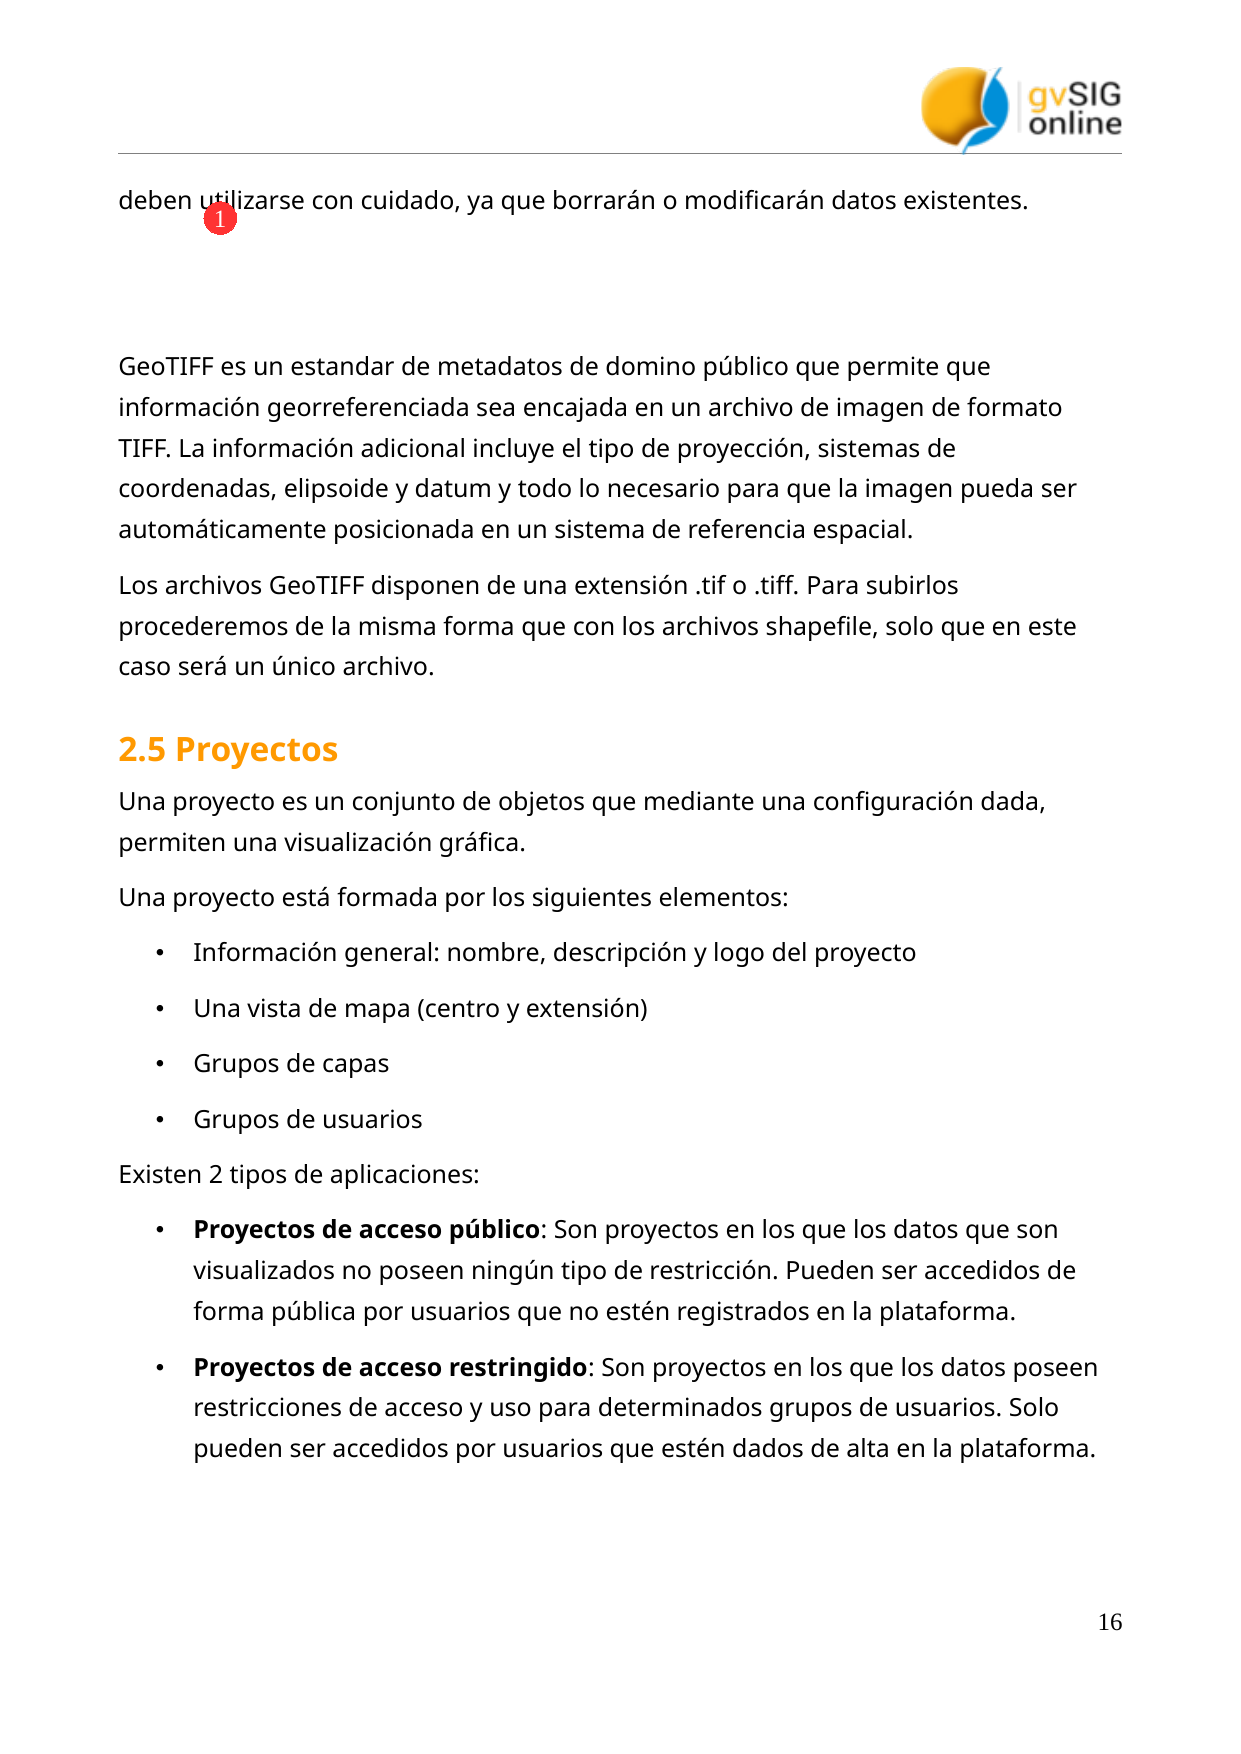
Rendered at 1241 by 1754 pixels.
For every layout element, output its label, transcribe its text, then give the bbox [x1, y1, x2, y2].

picture [921, 67, 1122, 155]
list Información general: nombre, descripción y logo del proyecto [156, 935, 1122, 969]
text GeoTIFF es un estandar de metadatos de domino público que permite que información georreferenciada sea encajada en un archivo de imagen de formato TIFF. La información adicional incluye el tipo de proyección, sistemas de coordenadas, elipsoide y datum y todo lo necesario para que la imagen pueda ser automáticamente posicionada en un sistema de referencia espacial. [118, 348, 1122, 546]
text deben utilizarse con cuidado, ya que borrarán o modificarán datos existentes. [118, 182, 1122, 216]
text Una proyecto está formada por los siguientes elementos: [118, 880, 1122, 914]
list Proyectos de acceso público: Son proyectos en los que los datos que son visualizados no poseen ningún tipo de restricción. Pueden ser accedidos de forma pública por usuarios que no estén registrados en la plataforma. [156, 1212, 1122, 1328]
list Grupos de usuarios [156, 1101, 1122, 1135]
text Existen 2 tipos de aplicaciones: [118, 1157, 1122, 1191]
text Los archivos GeoTIFF disponen de una extensión .tif o .tiff. Para subirlos procederemos de la misma forma que con los archivos shapefile, solo que en este caso será un único archivo. [118, 567, 1122, 683]
text Una proyecto es un conjunto de objetos que mediante una configuración dada, permiten una visualización gráfica. [118, 783, 1122, 858]
subtitle 2.5 Proyectos [118, 725, 1122, 771]
list Proyectos de acceso restringido: Son proyectos en los que los datos poseen restricciones de acceso y uso para determinados grupos de usuarios. Solo pueden ser accedidos por usuarios que estén dados de alta en la plataforma. [156, 1349, 1122, 1465]
list Una vista de mapa (centro y extensión) [156, 991, 1122, 1024]
list Grupos de capas [156, 1046, 1122, 1080]
